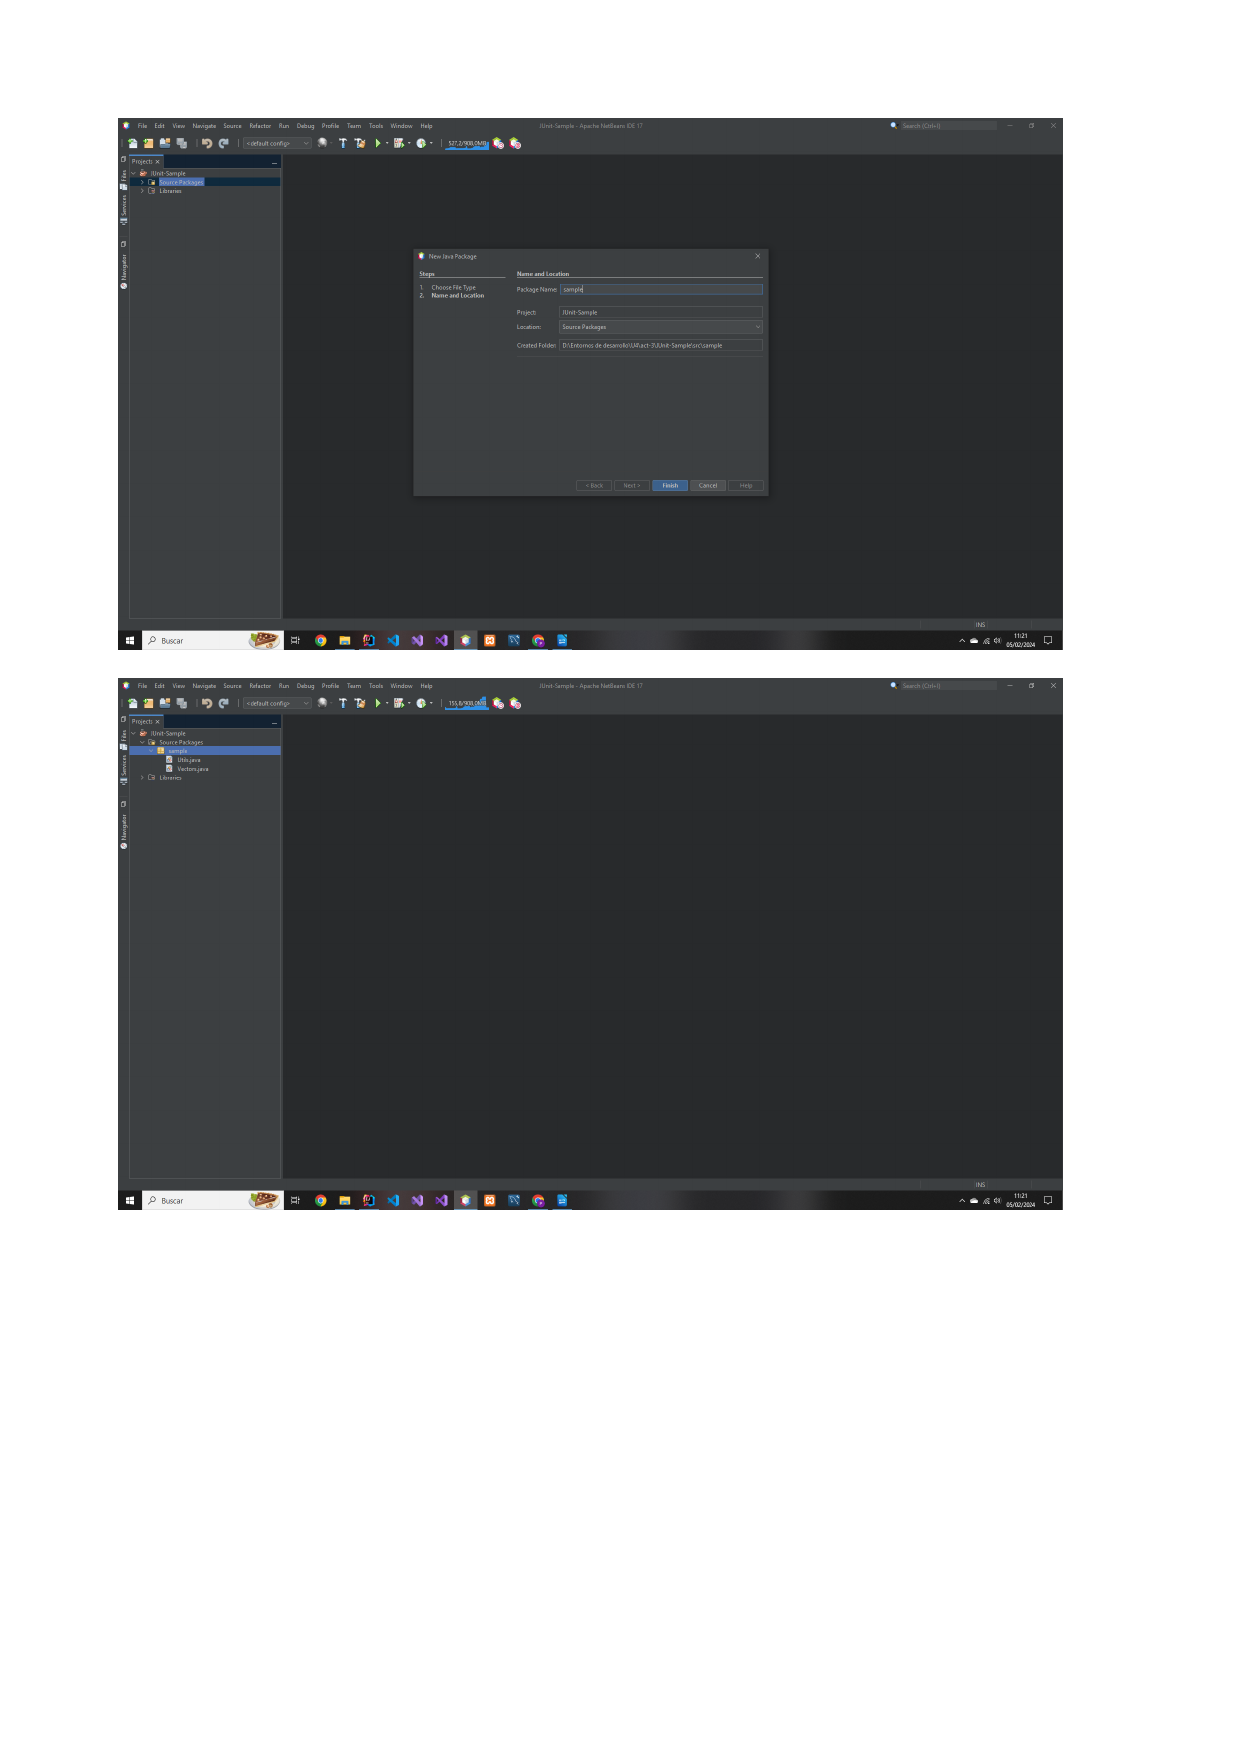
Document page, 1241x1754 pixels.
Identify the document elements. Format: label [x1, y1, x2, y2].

picture [118, 118, 1063, 650]
picture [118, 678, 1063, 1210]
